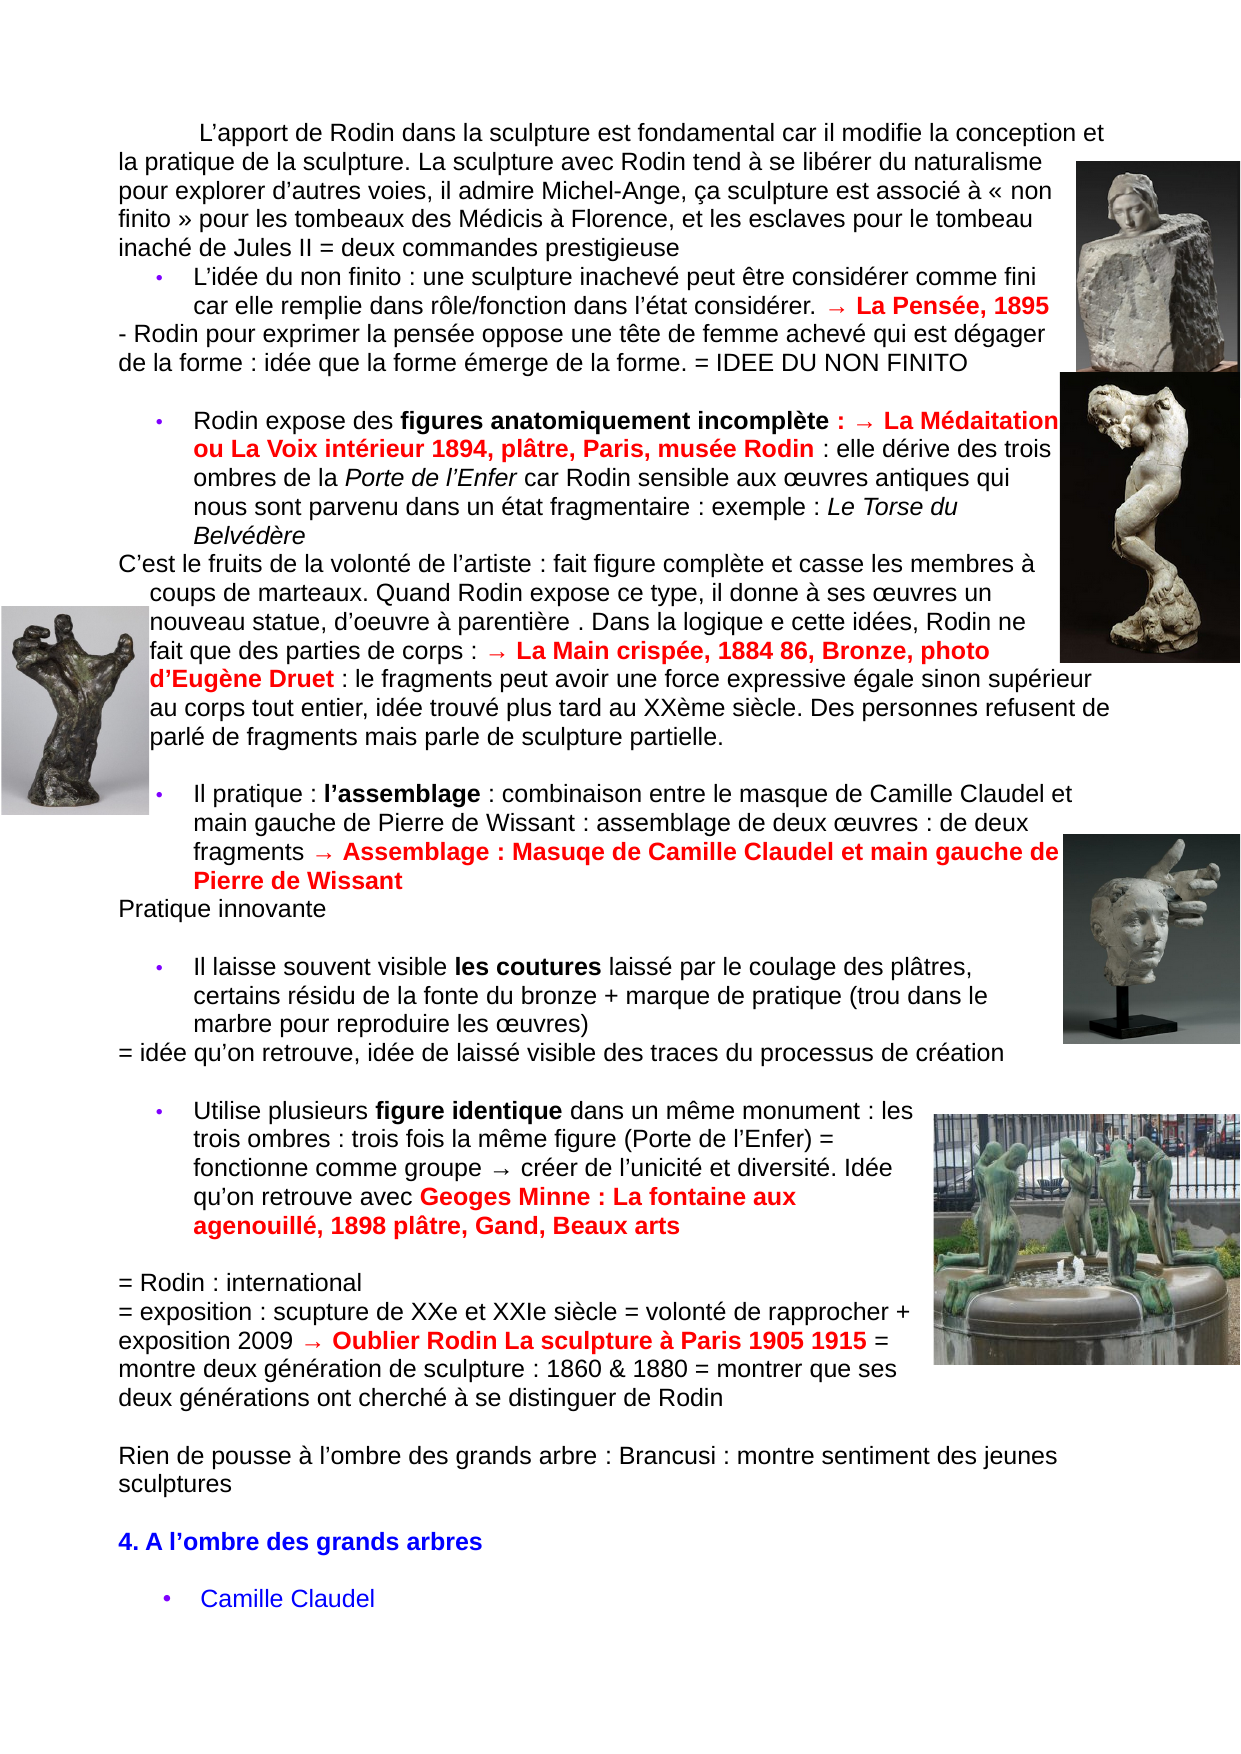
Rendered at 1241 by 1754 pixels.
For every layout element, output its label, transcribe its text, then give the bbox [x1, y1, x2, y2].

text = Rodin : international [118, 1268, 933, 1297]
picture [1059, 161, 1241, 663]
text - Rodin pour exprimer la pensée oppose une tête de femme achevé qui est dégager de la forme : idée que la forme émerge de la forme. = IDEE DU NON FINITO [118, 319, 1076, 377]
list Utilise plusieurs figure identique dans un même monument : les trois ombres : trois fois la même figure (Porte de l’Enfer) = fonctionne comme groupe → créer de l’unicité et diversité. Idée qu’on retrouve avec Geoges Minne : La fontaine aux agenouillé, 1898 plâtre, Gand, Beaux arts [156, 1096, 1122, 1239]
text = exposition : scupture de XXe et XXIe siècle = volonté de rapprocher + exposition 2009 → Oublier Rodin La sculpture à Paris 1905 1915 = montre deux génération de sculpture : 1860 & 1880 = montrer que ses deux générations ont cherché à se distinguer de Rodin [118, 1297, 1122, 1412]
text Rien de pousse à l’ombre des grands arbre : Brancusi : montre sentiment des jeunes sculptures [118, 1441, 1122, 1498]
text 4. A l’ombre des grands arbres [118, 1527, 1122, 1556]
picture [1, 606, 150, 815]
list Il pratique : l’assemblage : combinaison entre le masque de Camille Claudel et main gauche de Pierre de Wissant : assemblage de deux œuvres : de deux fragments → Assemblage : Masuqe de Camille Claudel et main gauche de Pierre de Wissant [156, 779, 1122, 894]
picture [1063, 834, 1241, 1044]
text = idée qu’on retrouve, idée de laissé visible des traces du processus de création [118, 1038, 1122, 1067]
picture [933, 1114, 1240, 1365]
text L’apport de Rodin dans la sculpture est fondamental car il modifie la conception et la pratique de la sculpture. La sculpture avec Rodin tend à se libérer du naturalisme pour explorer d’autres voies, il admire Michel-Ange, ça sculpture est associé à « non finito » pour les tombeaux des Médicis à Florence, et les esclaves pour le tombeau inaché de Jules II = deux commandes prestigieuse [118, 118, 1122, 262]
list Rodin expose des figures anatomiquement incomplète : → La Médaitation ou La Voix intérieur 1894, plâtre, Paris, musée Rodin : elle dérive des trois ombres de la Porte de l’Enfer car Rodin sensible aux œuvres antiques qui nous sont parvenu dans un état fragmentaire : exemple : Le Torse du Belvédère [156, 406, 1059, 549]
list L’idée du non finito : une sculpture inachevé peut être considérer comme fini car elle remplie dans rôle/fonction dans l’état considérer. → La Pensée, 1895 [156, 262, 1076, 319]
text Pratique innovante [118, 894, 1063, 923]
list Camille Claudel [163, 1584, 1122, 1613]
text C’est le fruits de la volonté de l’artiste : fait figure complète et casse les membres à coups de marteaux. Quand Rodin expose ce type, il donne à ses œuvres un nouveau statue, d’oeuvre à parentière . Dans la logique e cette idées, Rodin ne fait que des parties de corps : → La Main crispée, 1884 86, Bronze, photo d’Eugène Druet : le fragments peut avoir une force expressive égale sinon supérieur au corps tout entier, idée trouvé plus tard au XXème siècle. Des personnes refusent de parlé de fragments mais parle de sculpture partielle. [118, 549, 1122, 751]
list Il laisse souvent visible les coutures laissé par le coulage des plâtres, certains résidu de la fonte du bronze + marque de pratique (trou dans le marbre pour reproduire les œuvres) [156, 952, 1063, 1038]
